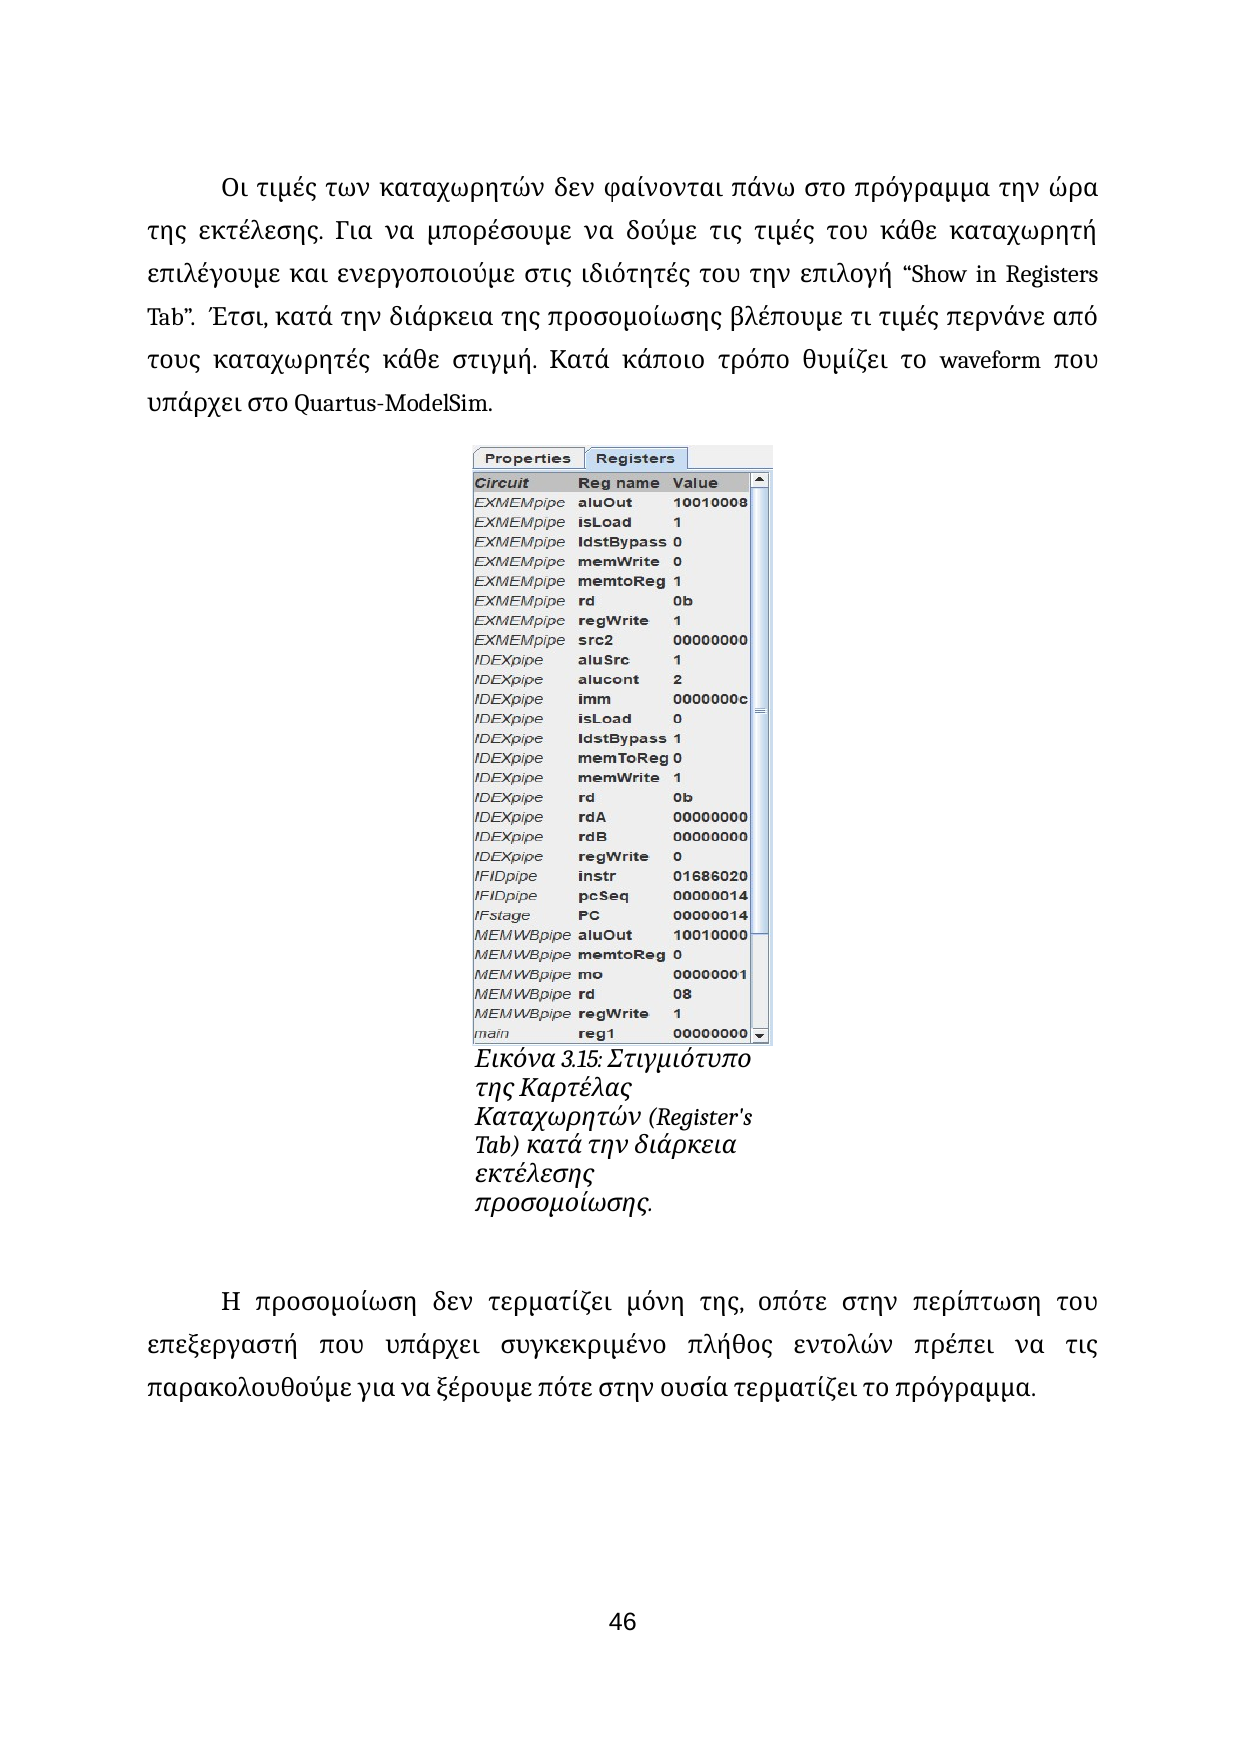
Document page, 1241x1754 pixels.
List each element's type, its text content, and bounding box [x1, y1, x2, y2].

picture [472, 445, 773, 1046]
text Η προσομοίωση δεν τερματίζει μόνη της, οπότε στην περίπτωση του επεξεργαστή που υπάρχει συγκεκριμένο πλήθος εντολών πρέπει να τις παρακολουθούμε για να ξέρουμε πότε στην ουσία τερματίζει το πρόγραμμα. [147, 1288, 1098, 1403]
text Εικόνα 3.15: Στιγμιότυπο της Καρτέλας Καταχωρητών (Register's Tab) κατά την διάρκεια εκτέλεσης προσομοίωσης. [475, 1046, 770, 1218]
text Οι τιμές των καταχωρητών δεν φαίνονται πάνω στο πρόγραμμα την ώρα της εκτέλεσης. Για να μπορέσουμε να δούμε τις τιμές του κάθε καταχωρητή επιλέγουμε και ενεργοποιούμε στις ιδιότητές του την επιλογή “Show in Registers Tab”. Έτσι, κατά την διάρκεια της προσομοίωσης βλέπουμε τι τιμές περνάνε από τους καταχωρητές κάθε στιγμή. Κατά κάποιο τρόπο θυμίζει το waveform που υπάρχει στο Quartus-ModelSim. [147, 174, 1098, 418]
